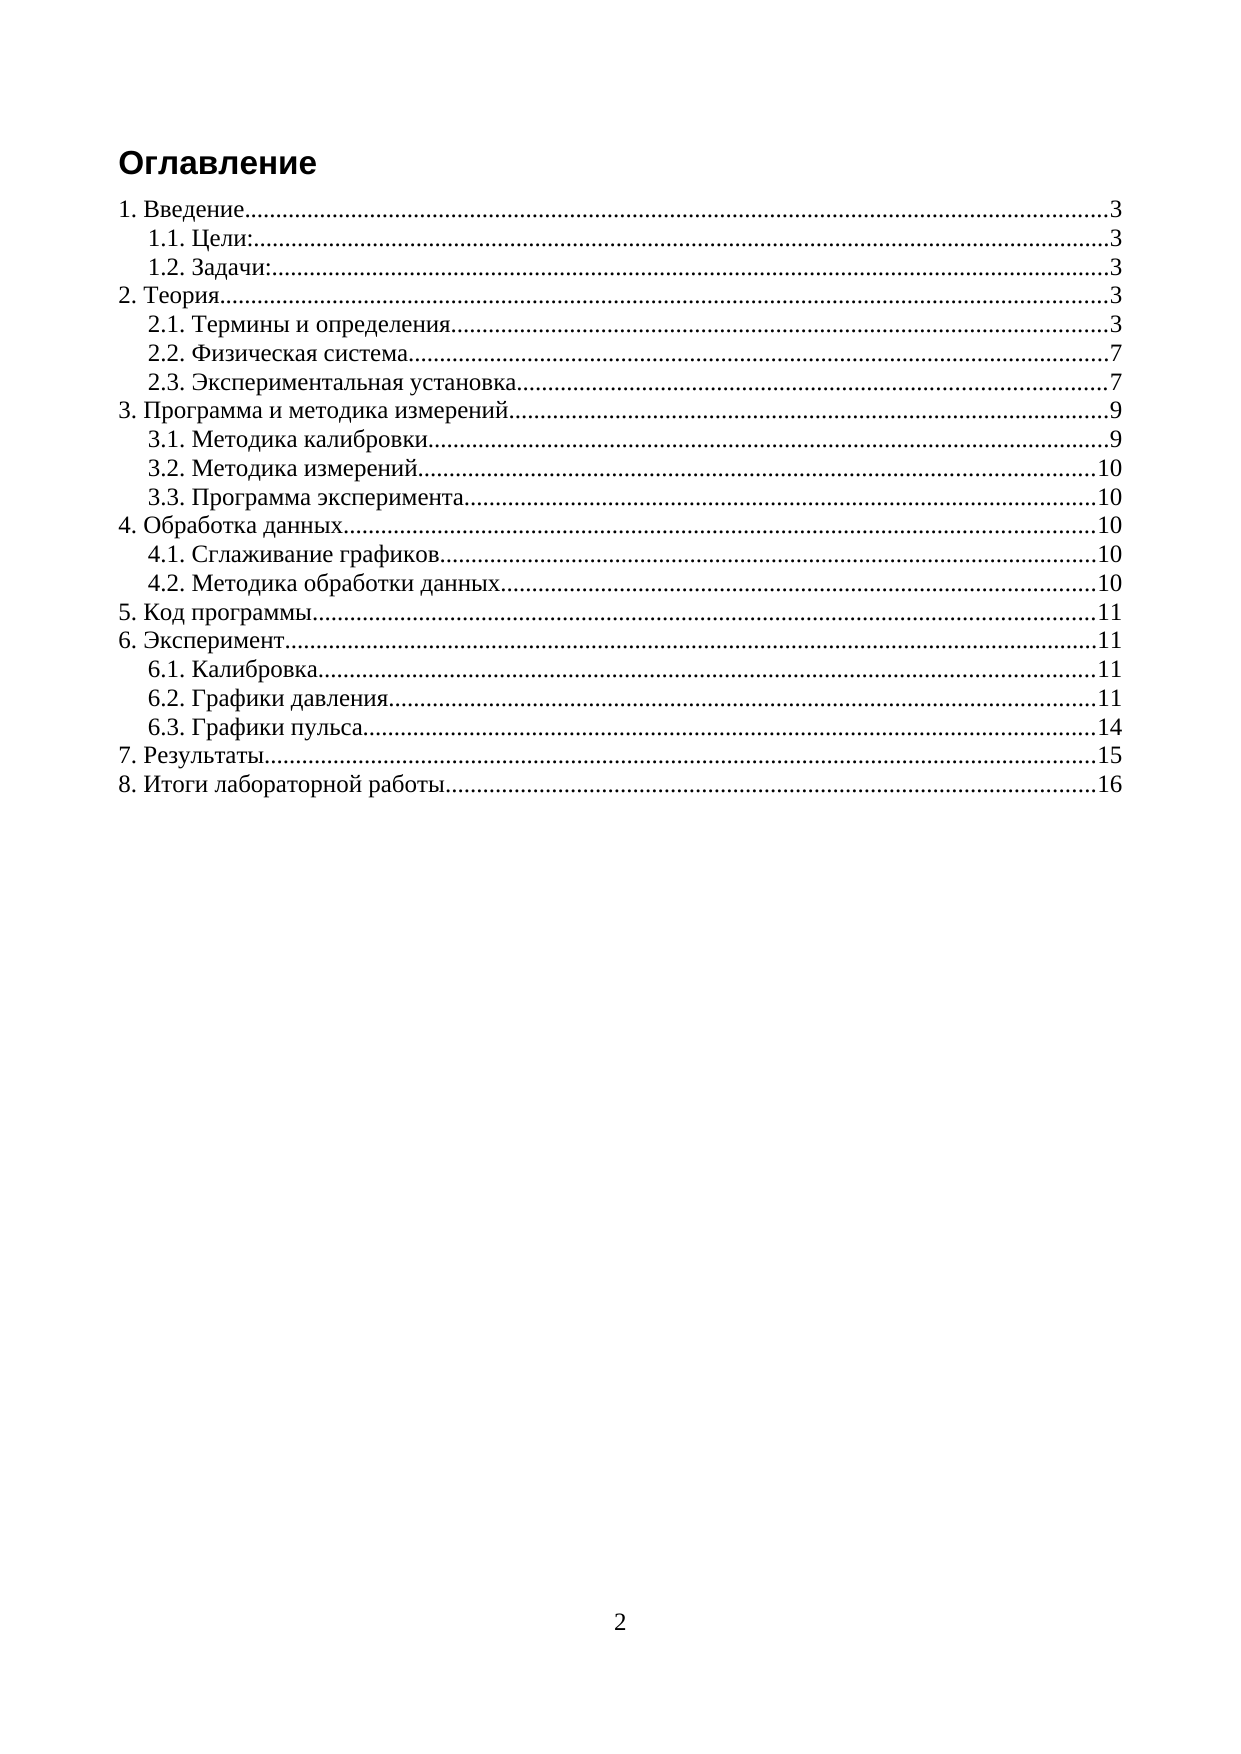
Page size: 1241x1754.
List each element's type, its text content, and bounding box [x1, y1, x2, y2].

text 6. Эксперимент 11 [118, 625, 1122, 654]
text 1.2. Задачи: 3 [148, 252, 1122, 280]
text 4.2. Методика обработки данных 10 [148, 568, 1122, 597]
text 1.1. Цели: 3 [148, 223, 1122, 252]
text 3. Программа и методика измерений 9 [118, 395, 1122, 424]
text 3.1. Методика калибровки 9 [148, 424, 1122, 453]
text 1. Введение. 3 [118, 194, 1122, 223]
text 2.1. Термины и определения. 3 [148, 309, 1122, 338]
subtitle Оглавление [118, 143, 1122, 182]
text 6.3. Графики пульса 14 [148, 712, 1122, 740]
text 2.2. Физическая система 7 [148, 338, 1122, 367]
text 3.3. Программа эксперимента 10 [148, 482, 1122, 510]
text 5. Код программы 11 [118, 597, 1122, 625]
text 4. Обработка данных 10 [118, 510, 1122, 539]
text 3.2. Методика измерений 10 [148, 453, 1122, 482]
text 2.3. Экспериментальная установка 7 [148, 367, 1122, 395]
text 4.1. Сглаживание графиков 10 [148, 539, 1122, 568]
text 6.2. Графики давления 11 [148, 683, 1122, 712]
text 7. Результаты 15 [118, 740, 1122, 769]
text 2. Теория. 3 [118, 280, 1122, 309]
text 6.1. Калибровка 11 [148, 654, 1122, 683]
text 8. Итоги лабораторной работы 16 [118, 769, 1122, 798]
